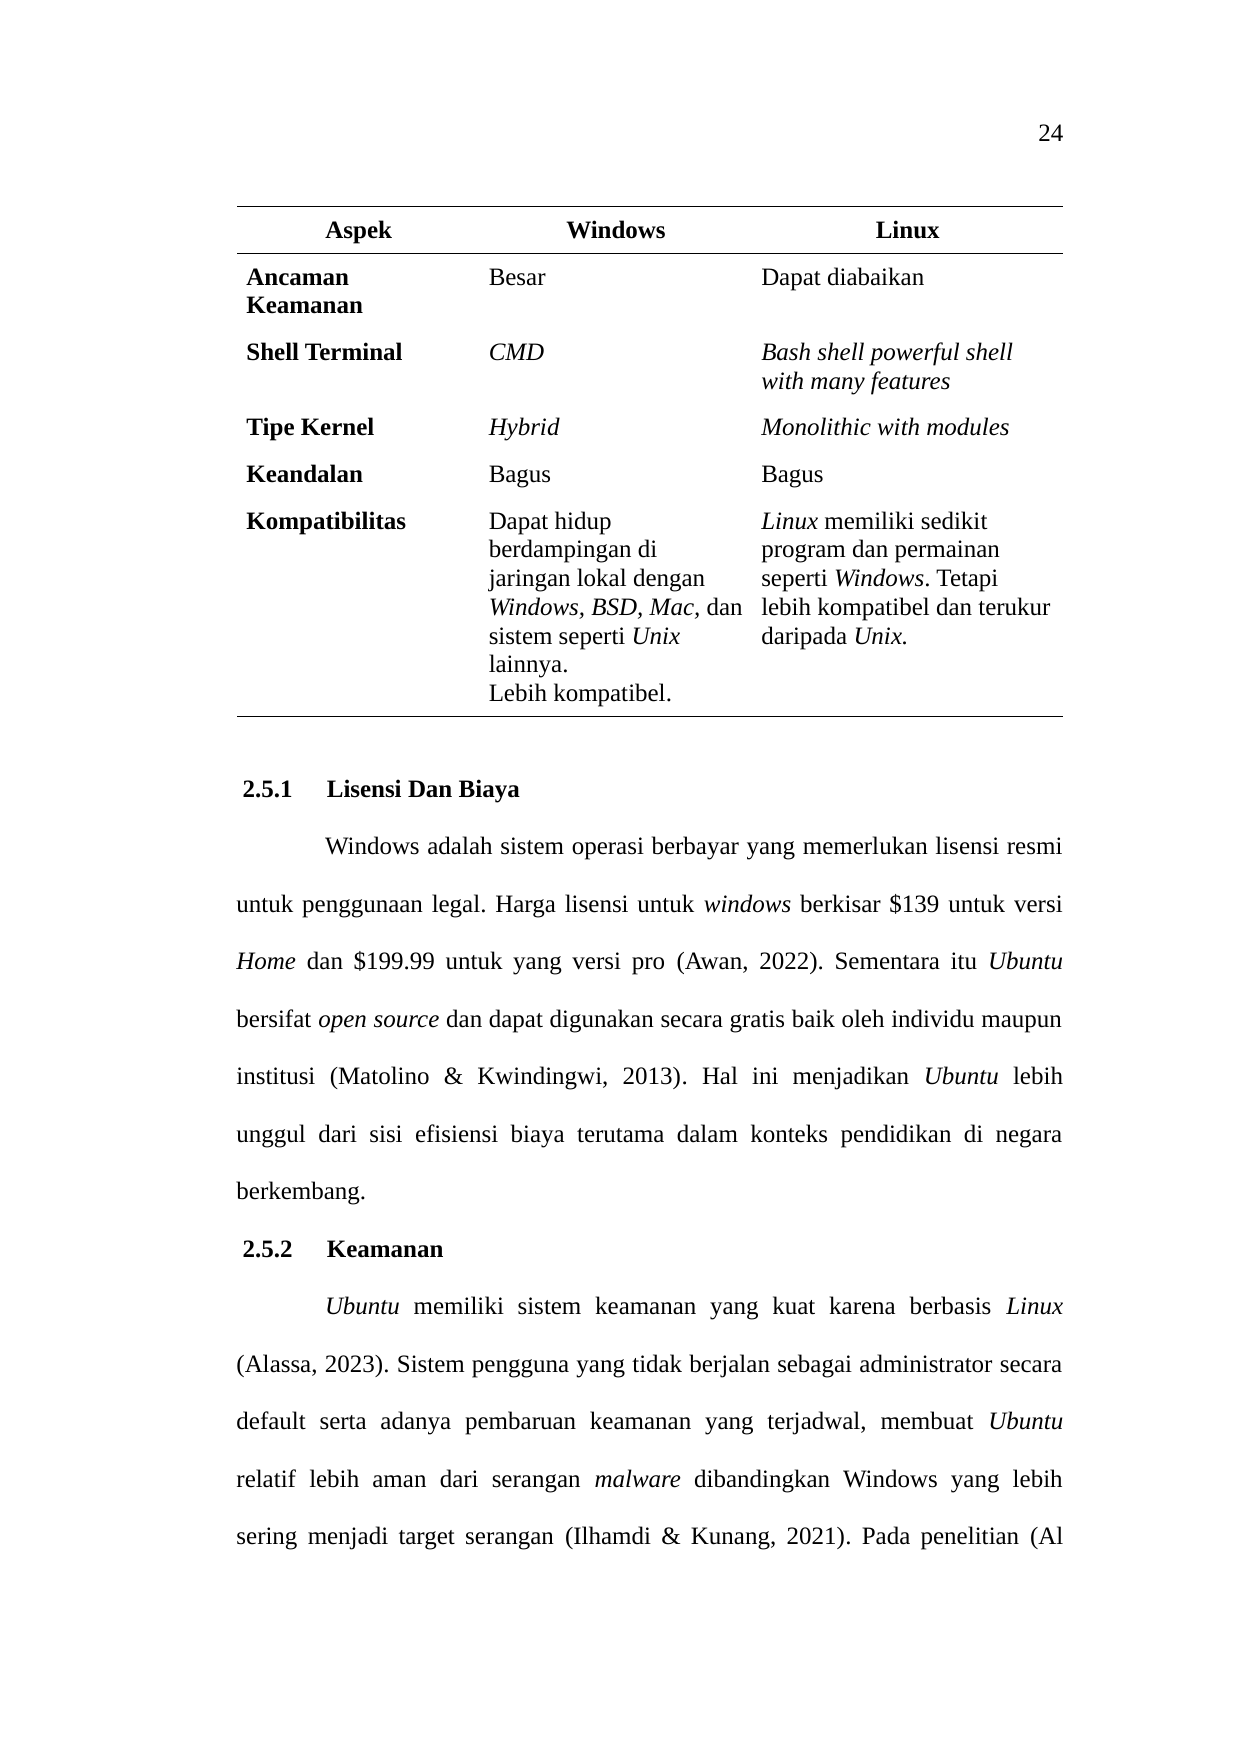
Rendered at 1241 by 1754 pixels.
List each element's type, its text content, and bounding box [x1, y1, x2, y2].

table_cell CMD [480, 328, 752, 403]
table_cell Besar [480, 254, 752, 328]
table_cell Keandalan [237, 450, 479, 497]
subtitle Lisensi dan Biaya [236, 774, 1063, 802]
table_cell Bash shell powerful shell with many features [752, 328, 1063, 403]
table_cell Monolithic with modules [752, 404, 1063, 450]
text Ubuntu memiliki sistem keamanan yang kuat karena berbasis Linux (Alassa, 2023)⁠. Sistem pengguna yang tidak berjalan sebagai administrator secara default serta adanya pembaruan keamanan yang terjadwal, membuat Ubuntu relatif lebih aman dari serangan malware dibandingkan Windows yang lebih sering menjadi target serangan (Ilhamdi & Kunang, 2021). Pada penelitian (Al [236, 1291, 1063, 1550]
table_cell Bagus [480, 450, 752, 497]
table_cell Tipe Kernel [237, 404, 479, 450]
table_cell Linux memiliki sedikit program dan permainan seperti Windows. Tetapi lebih kompatibel dan terukur daripada Unix. [752, 497, 1063, 716]
table_cell Bagus [752, 450, 1063, 497]
table_cell Dapat hidup berdampingan di jaringan lokal dengan Windows, BSD, Mac, dan sistem seperti Unix lainnya. Lebih kompatibel. [480, 497, 752, 716]
table_cell Shell Terminal [237, 328, 479, 403]
table_header Aspek [237, 207, 479, 253]
text Windows adalah sistem operasi berbayar yang memerlukan lisensi resmi untuk penggunaan legal. Harga lisensi untuk windows berkisar $139 untuk versi Home dan $199.99 untuk yang versi pro (Awan, 2022). Sementara itu Ubuntu bersifat open source dan dapat digunakan secara gratis baik oleh individu maupun institusi (Matolino & Kwindingwi, 2013). Hal ini menjadikan Ubuntu lebih unggul dari sisi efisiensi biaya terutama dalam konteks pendidikan di negara berkembang. [236, 831, 1063, 1205]
subtitle Keamanan [236, 1234, 1063, 1262]
table_cell Hybrid [480, 404, 752, 450]
table_cell Kompatibilitas [237, 497, 479, 716]
table_header Linux [752, 207, 1063, 253]
table_cell Ancaman Keamanan [237, 254, 479, 328]
table_header Windows [480, 207, 752, 253]
table_cell Dapat diabaikan [752, 254, 1063, 328]
